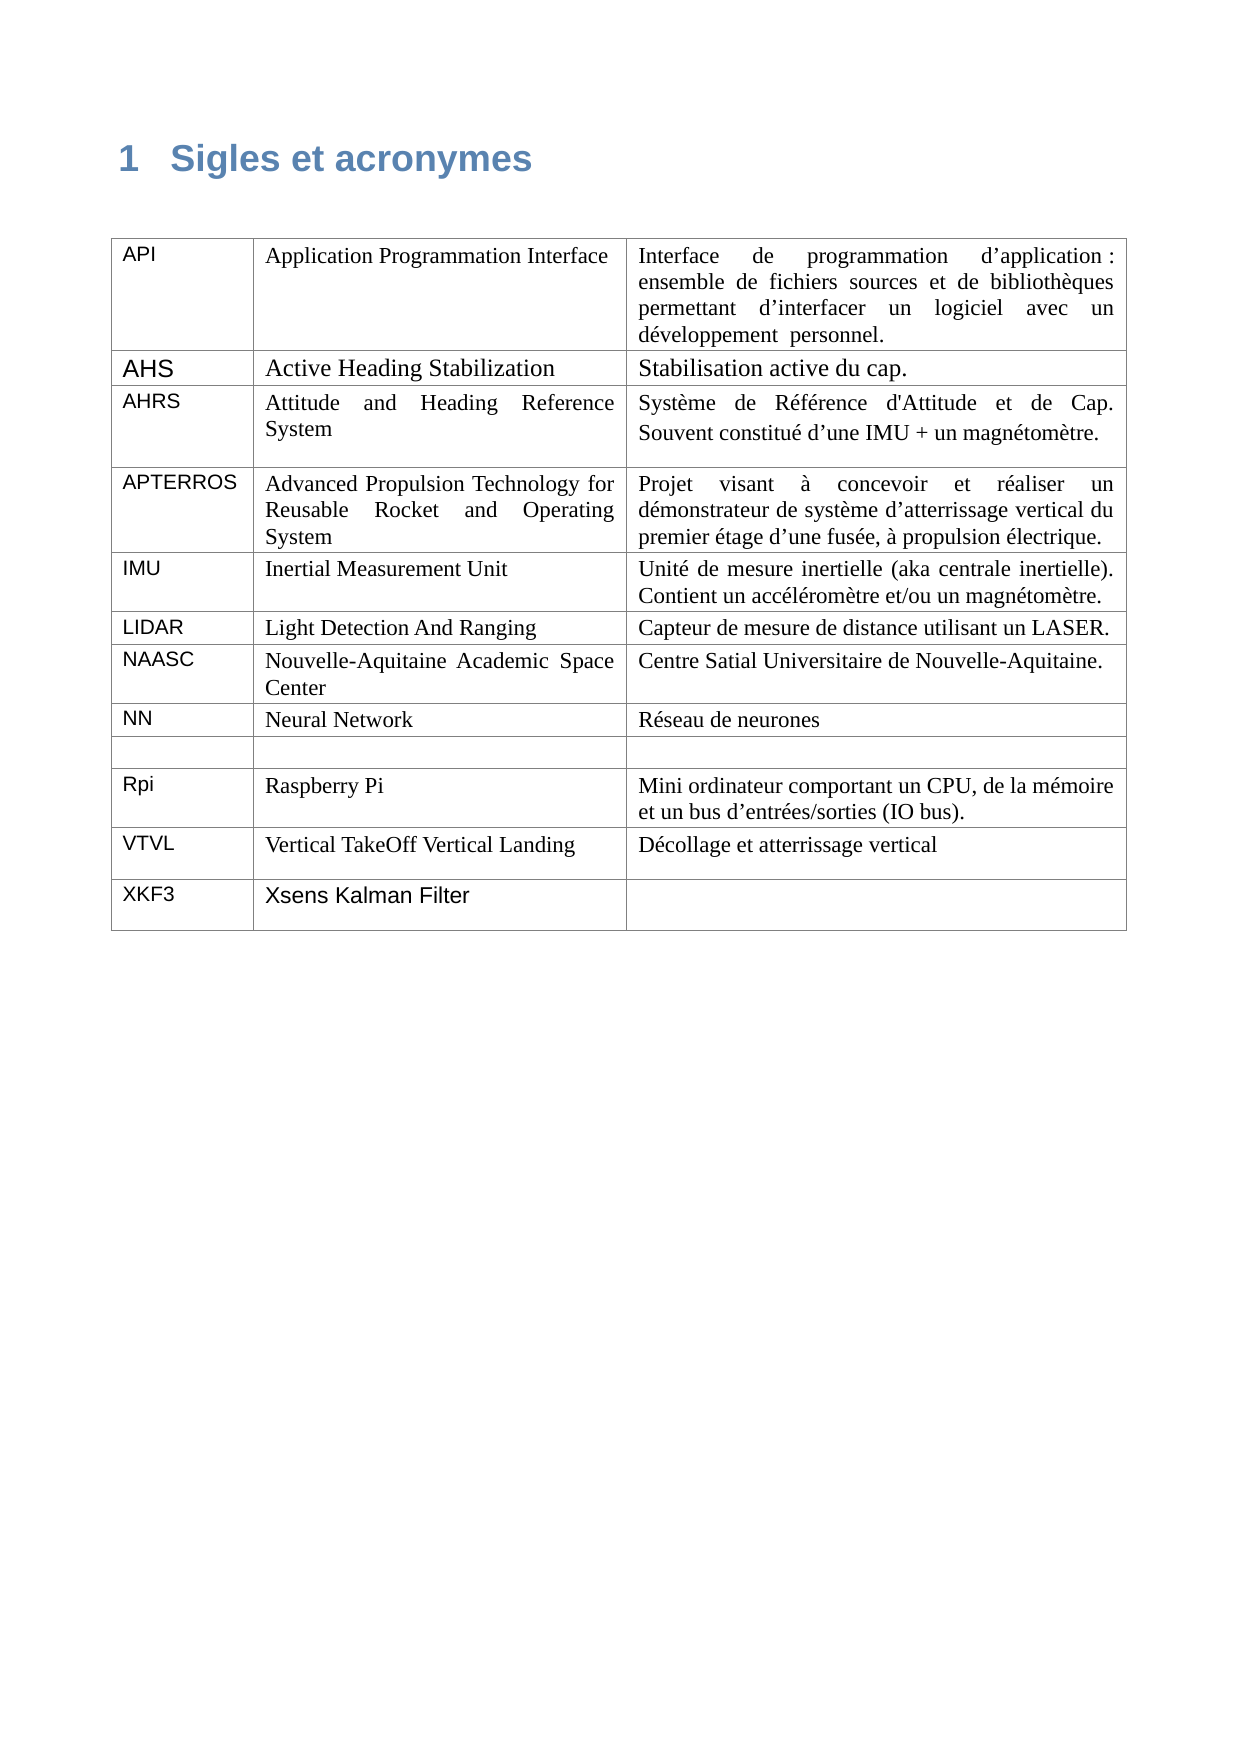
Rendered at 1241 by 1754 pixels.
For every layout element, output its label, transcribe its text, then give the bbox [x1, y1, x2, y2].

table_cell Advanced Propulsion Technology for Reusable Rocket and Operating System [254, 468, 626, 552]
table_cell [254, 737, 626, 768]
table_cell NN [112, 704, 253, 736]
table_header API [112, 239, 253, 350]
table_cell Stabilisation active du cap. [627, 351, 1126, 385]
table_header Interface de programmation d’application : ensemble de fichiers sources et de bibliothèques permettant d’interfacer un logiciel avec un développement personnel. [627, 239, 1126, 350]
table_cell Attitude and Heading Reference System [254, 386, 626, 467]
table_cell Nouvelle-Aquitaine Academic Space Center [254, 645, 626, 703]
table_cell Décollage et atterrissage vertical [627, 828, 1126, 878]
table_cell Projet visant à concevoir et réaliser un démonstrateur de système d’atterrissage vertical du premier étage d’une fusée, à propulsion électrique. [627, 468, 1126, 552]
table_cell IMU [112, 553, 253, 611]
table_cell Xsens Kalman Filter [254, 880, 626, 929]
table_cell Neural Network [254, 704, 626, 736]
table_cell AHS [112, 351, 253, 385]
table_cell LIDAR [112, 612, 253, 644]
table_cell NAASC [112, 645, 253, 703]
table_cell APTERROS [112, 468, 253, 552]
table_cell Active Heading Stabilization [254, 351, 626, 385]
table_header Application Programmation Interface [254, 239, 626, 350]
table_cell Système de Référence d'Attitude et de Cap. Souvent constitué d’une IMU + un magnétomètre. [627, 386, 1126, 467]
table_cell AHRS [112, 386, 253, 467]
table_cell Raspberry Pi [254, 769, 626, 827]
table_cell Réseau de neurones [627, 704, 1126, 736]
table_cell [627, 737, 1126, 768]
table_cell Light Detection And Ranging [254, 612, 626, 644]
table_cell Capteur de mesure de distance utilisant un LASER. [627, 612, 1126, 644]
table_cell Unité de mesure inertielle (aka centrale inertielle). Contient un accéléromètre et/ou un magnétomètre. [627, 553, 1126, 611]
table_cell Mini ordinateur comportant un CPU, de la mémoire et un bus d’entrées/sorties (IO bus). [627, 769, 1126, 827]
table_cell Inertial Measurement Unit [254, 553, 626, 611]
table_cell Rpi [112, 769, 253, 827]
subtitle Sigles et acronymes [118, 136, 1122, 179]
table_cell VTVL [112, 828, 253, 878]
table_cell Vertical TakeOff Vertical Landing [254, 828, 626, 878]
table_cell [112, 737, 253, 768]
table_cell [627, 880, 1126, 929]
table_cell XKF3 [112, 880, 253, 929]
table_cell Centre Satial Universitaire de Nouvelle-Aquitaine. [627, 645, 1126, 703]
